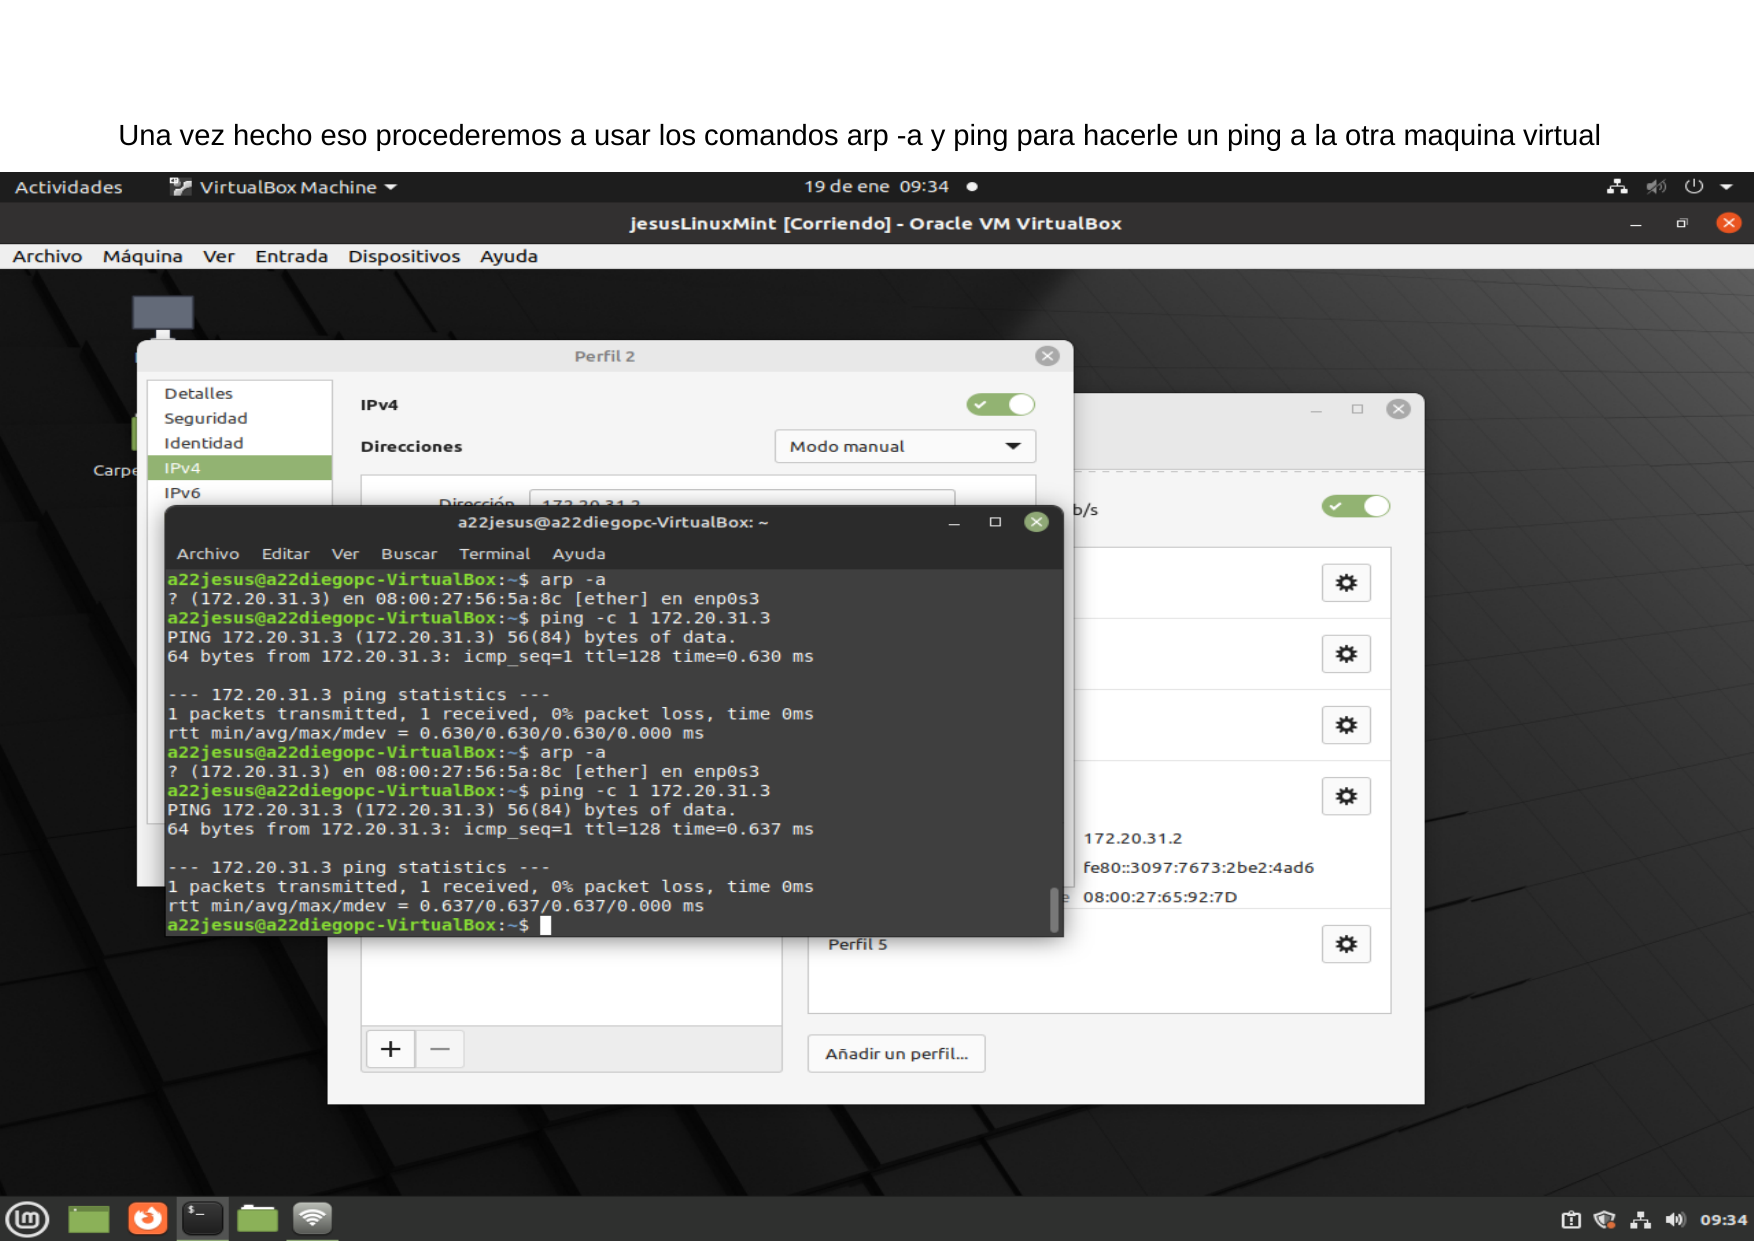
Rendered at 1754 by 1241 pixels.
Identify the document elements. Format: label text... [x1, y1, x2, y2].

picture [0, 172, 1754, 1241]
text Una vez hecho eso procederemos a usar los comandos arp -a y ping para hacerle un ping a la otra maquina virtual [118, 118, 1636, 152]
